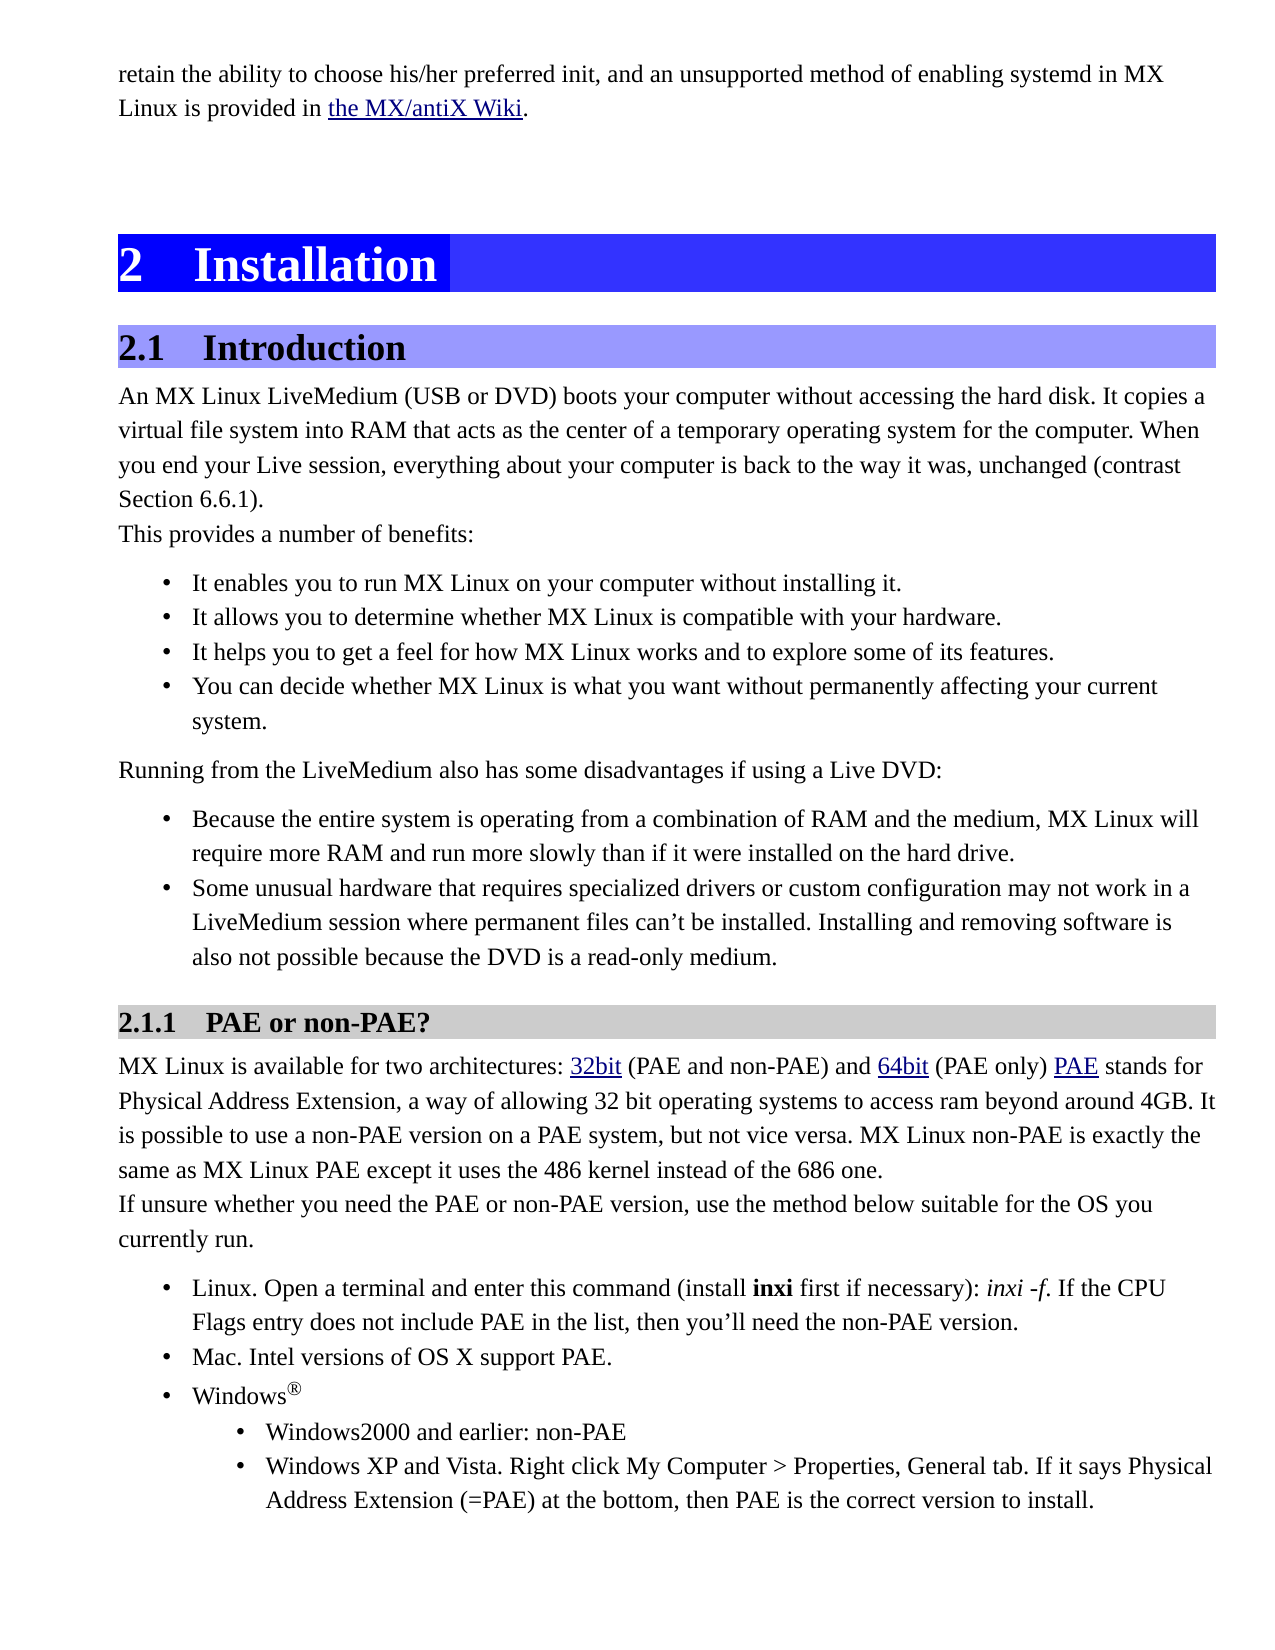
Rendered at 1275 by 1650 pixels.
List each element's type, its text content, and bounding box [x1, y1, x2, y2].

subtitle 2.1 Introduction [415, 325, 1216, 368]
text This provides a number of benefits: [118, 519, 1216, 547]
list Some unusual hardware that requires specialized drivers or custom configuration may not work in a LiveMedium session where permanent files can’t be installed. Installing and removing software is also not possible because the DVD is a read-only medium. [162, 873, 1216, 971]
list Windows2000 and earlier: non-PAE [236, 1417, 1216, 1445]
subtitle 2.1.1 PAE or non-PAE? [438, 1005, 1216, 1039]
list It helps you to get a feel for how MX Linux works and to explore some of its features. [162, 637, 1216, 666]
list It allows you to determine whether MX Linux is compatible with your hardware. [162, 602, 1216, 631]
list You can decide whether MX Linux is what you want without permanently affecting your current system. [162, 671, 1216, 734]
list It enables you to run MX Linux on your computer without installing it. [162, 568, 1216, 597]
list Windows® [162, 1376, 1216, 1410]
list Windows XP and Vista. Right click My Computer > Properties, General tab. If it says Physical Address Extension (=PAE) at the bottom, then PAE is the correct version to install. [236, 1451, 1216, 1514]
text MX Linux is available for two architectures: 32bit (PAE and non-PAE) and 64bit (PAE only) PAE stands for Physical Address Extension, a way of allowing 32 bit operating systems to access ram beyond around 4GB. It is possible to use a non-PAE version on a PAE system, but not vice versa. MX Linux non-PAE is exactly the same as MX Linux PAE except it uses the 486 kernel instead of the 686 one. [118, 1051, 1216, 1184]
list Because the entire system is operating from a combination of RAM and the medium, MX Linux will require more RAM and run more slowly than if it were installed on the hard drive. [162, 804, 1216, 867]
list Mac. Intel versions of OS X support PAE. [162, 1342, 1216, 1371]
text If unsure whether you need the PAE or non-PAE version, use the method below suitable for the OS you currently run. [118, 1189, 1216, 1253]
text retain the ability to choose his/her preferred init, and an unsupported method of enabling systemd in MX Linux is provided in the MX/antiX Wiki. [118, 59, 1216, 122]
subtitle 2 Installation [450, 234, 1216, 292]
list Linux. Open a terminal and enter this command (install inxi first if necessary): inxi -f. If the CPU Flags entry does not include PAE in the list, then you’ll need the non-PAE version. [162, 1273, 1216, 1336]
text An MX Linux LiveMedium (USB or DVD) boots your computer without accessing the hard disk. It copies a virtual file system into RAM that acts as the center of a temporary operating system for the computer. When you end your Live session, everything about your computer is back to the way it was, unchanged (contrast Section 6.6.1). [118, 381, 1216, 513]
text Running from the LiveMedium also has some disadvantages if using a Live DVD: [118, 755, 1216, 783]
